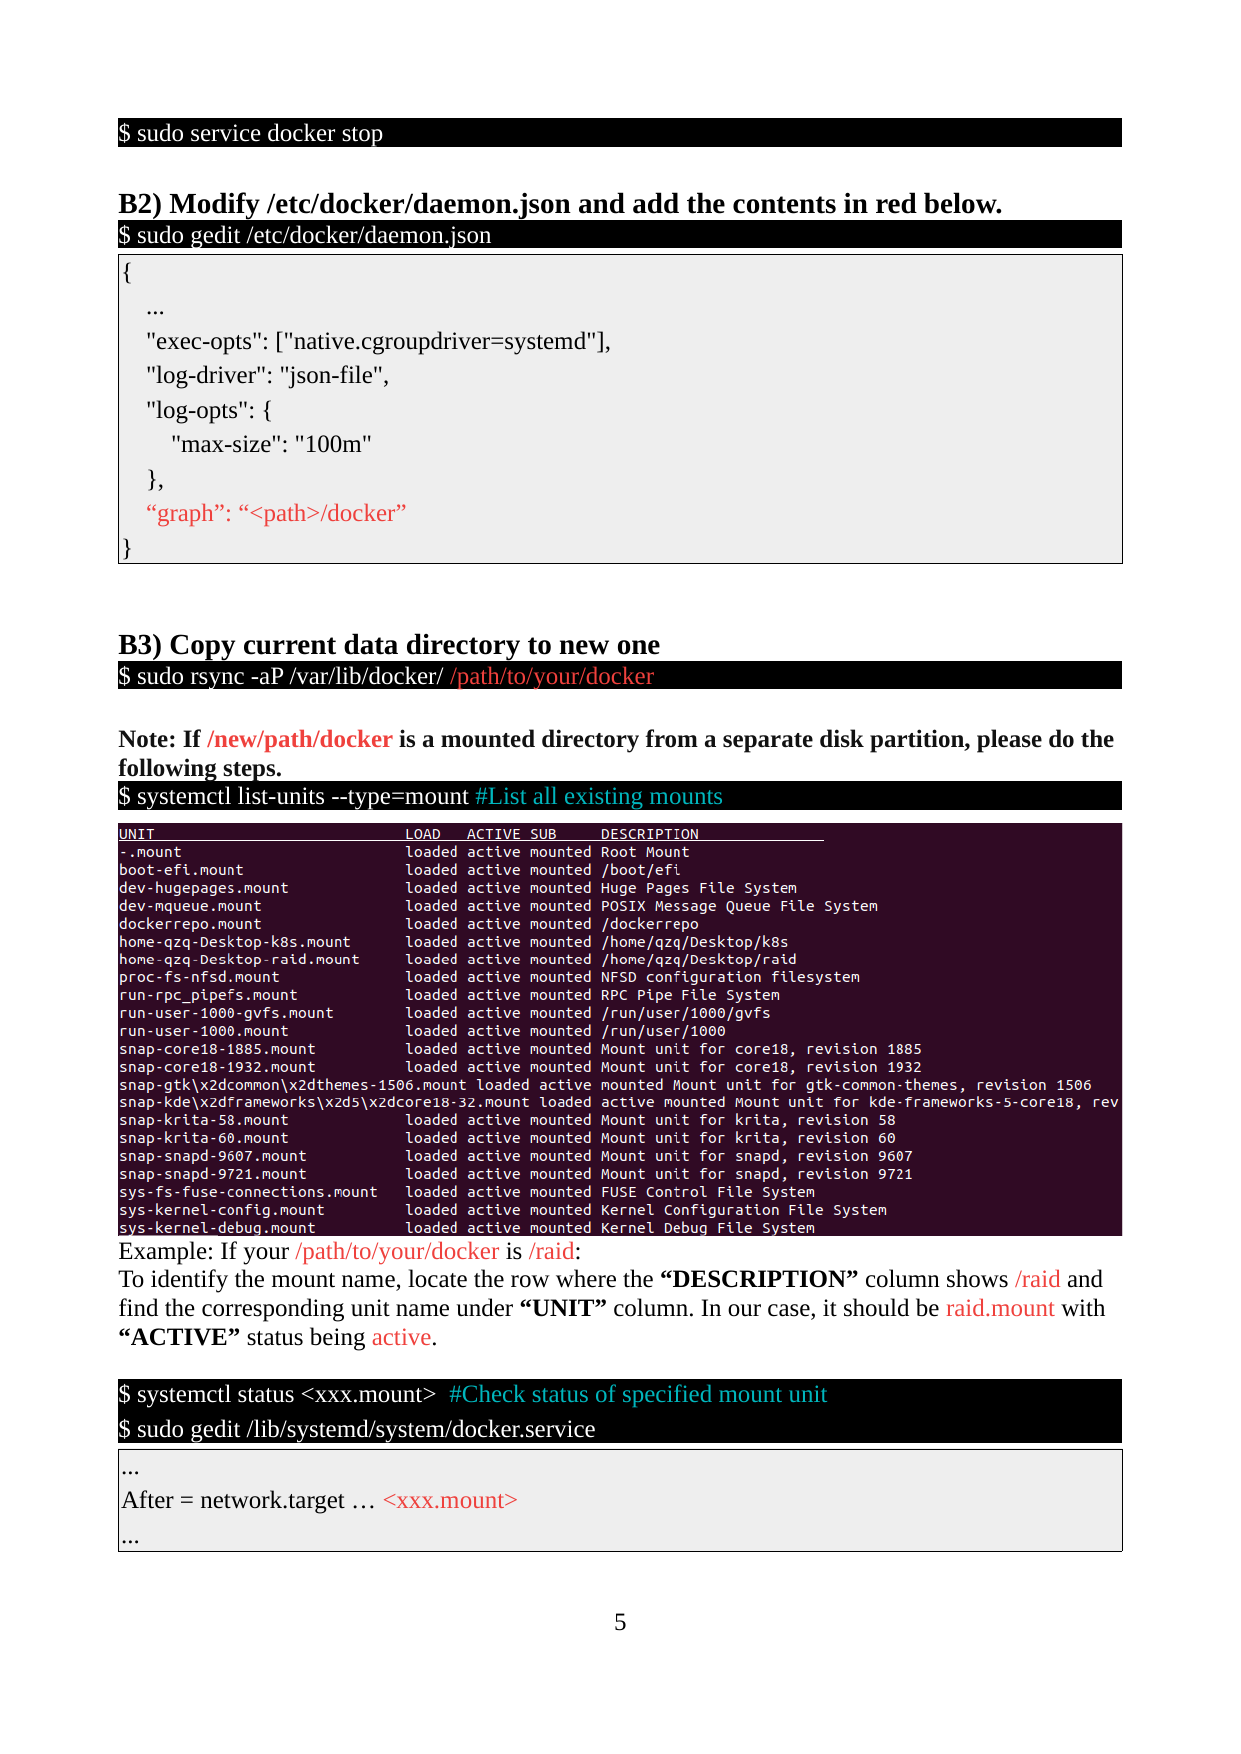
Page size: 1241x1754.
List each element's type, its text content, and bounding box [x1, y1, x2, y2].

text [118, 816, 1122, 823]
text { [119, 255, 1122, 286]
text "log-driver": "json-file", [119, 358, 1122, 389]
text $ sudo gedit /etc/docker/daemon.json [118, 220, 1122, 248]
text "max-size": "100m" [119, 427, 1122, 458]
text $ sudo service docker stop [118, 118, 1122, 147]
text $ systemctl list-units --type=mount #List all existing mounts [118, 781, 1122, 810]
text ... [119, 1450, 1122, 1480]
text “graph”: “<path>/docker” [119, 496, 1122, 527]
text B2) Modify /etc/docker/daemon.json and add the contents in red below. [118, 186, 1122, 220]
text $ sudo gedit /lib/systemd/system/docker.service [118, 1414, 1122, 1443]
text $ sudo rsync -aP /var/lib/docker/ /path/to/your/docker [118, 661, 1122, 689]
text ... [119, 1517, 1122, 1551]
text ... [119, 289, 1122, 320]
text After = network.target … <xxx.mount> [119, 1483, 1122, 1514]
text B3) Copy current data directory to new one [118, 627, 1122, 661]
text }, [119, 461, 1122, 492]
text Example: If your /path/to/your/docker is /raid: [118, 1236, 1122, 1264]
picture [118, 823, 1123, 1236]
text Note: If /new/path/docker is a mounted directory from a separate disk partition, please do the following steps. [118, 724, 1122, 781]
text } [119, 530, 1122, 563]
text "exec-opts": ["native.cgroupdriver=systemd"], [119, 323, 1122, 354]
text $ systemctl status <xxx.mount> #Check status of specified mount unit [118, 1379, 1122, 1408]
text "log-opts": { [119, 392, 1122, 423]
text To identify the mount name, locate the row where the “DESCRIPTION” column shows /raid and find the corresponding unit name under “UNIT” column. In our case, it should be raid.mount with “ACTIVE” status being active. [118, 1264, 1122, 1351]
